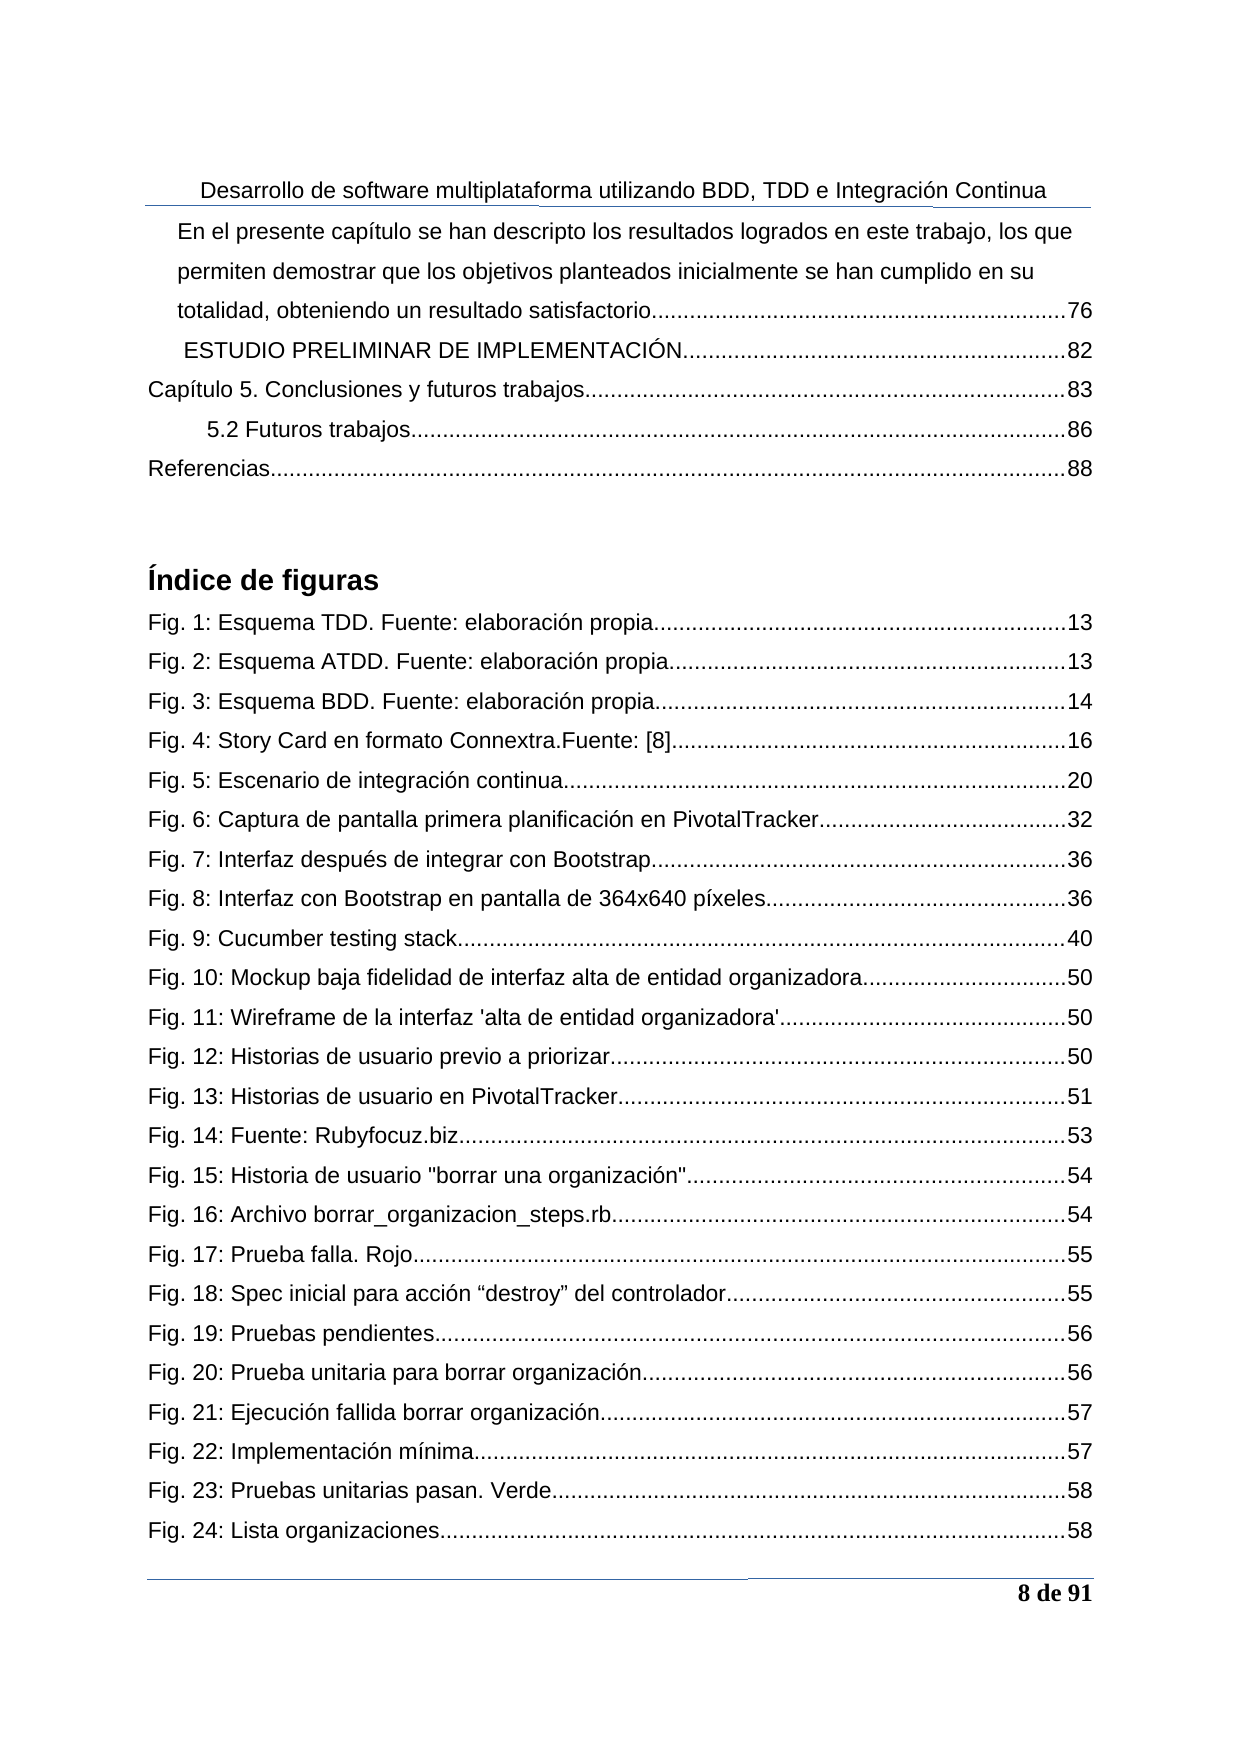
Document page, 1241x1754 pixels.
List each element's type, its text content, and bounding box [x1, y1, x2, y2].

text Fig. 19: Pruebas pendientes. 56 [148, 1319, 1093, 1346]
text Fig. 4: Story Card en formato Connextra.Fuente: [8] 16 [148, 727, 1093, 754]
text Fig. 23: Pruebas unitarias pasan. Verde. 58 [148, 1477, 1093, 1504]
text Fig. 9: Cucumber testing stack. 40 [148, 925, 1093, 951]
text Fig. 11: Wireframe de la interfaz 'alta de entidad organizadora'. 50 [148, 1004, 1093, 1030]
text Fig. 16: Archivo borrar_organizacion_steps.rb. 54 [148, 1201, 1093, 1227]
text Fig. 3: Esquema BDD. Fuente: elaboración propia. 14 [148, 688, 1093, 714]
text Fig. 10: Mockup baja fidelidad de interfaz alta de entidad organizadora. 50 [148, 964, 1093, 991]
text Fig. 6: Captura de pantalla primera planificación en PivotalTracker. 32 [148, 806, 1093, 833]
text Fig. 20: Prueba unitaria para borrar organización. 56 [148, 1359, 1093, 1385]
text Fig. 15: Historia de usuario "borrar una organización". 54 [148, 1162, 1093, 1188]
text Fig. 14: Fuente: Rubyfocuz.biz 53 [148, 1122, 1093, 1148]
subtitle Índice de figuras [148, 563, 1093, 596]
text Fig. 7: Interfaz después de integrar con Bootstrap. 36 [148, 846, 1093, 872]
text Fig. 24: Lista organizaciones. 58 [148, 1517, 1093, 1543]
text Fig. 17: Prueba falla. Rojo. 55 [148, 1241, 1093, 1267]
text ESTUDIO PRELIMINAR DE IMPLEMENTACIÓN. 82 [177, 337, 1093, 363]
text 5.2 Futuros trabajos. 86 [207, 416, 1093, 442]
text Fig. 2: Esquema ATDD. Fuente: elaboración propia. 13 [148, 648, 1093, 675]
text Fig. 12: Historias de usuario previo a priorizar. 50 [148, 1043, 1093, 1069]
text Fig. 8: Interfaz con Bootstrap en pantalla de 364x640 píxeles. 36 [148, 885, 1093, 912]
text Fig. 13: Historias de usuario en PivotalTracker. 51 [148, 1083, 1093, 1109]
text Capítulo 5. Conclusiones y futuros trabajos 83 [148, 376, 1093, 403]
text Fig. 22: Implementación mínima. 57 [148, 1438, 1093, 1464]
text Referencias 88 [148, 455, 1093, 482]
text Fig. 18: Spec inicial para acción “destroy” del controlador. 55 [148, 1280, 1093, 1306]
text Fig. 21: Ejecución fallida borrar organización. 57 [148, 1398, 1093, 1425]
text Fig. 5: Escenario de integración continua. 20 [148, 767, 1093, 793]
text En el presente capítulo se han descripto los resultados logrados en este trabajo, los que permiten demostrar que los objetivos planteados inicialmente se han cumplido en su totalidad, obteniendo un resultado satisfactorio. 76 [177, 218, 1093, 324]
text Fig. 1: Esquema TDD. Fuente: elaboración propia. 13 [148, 609, 1093, 635]
